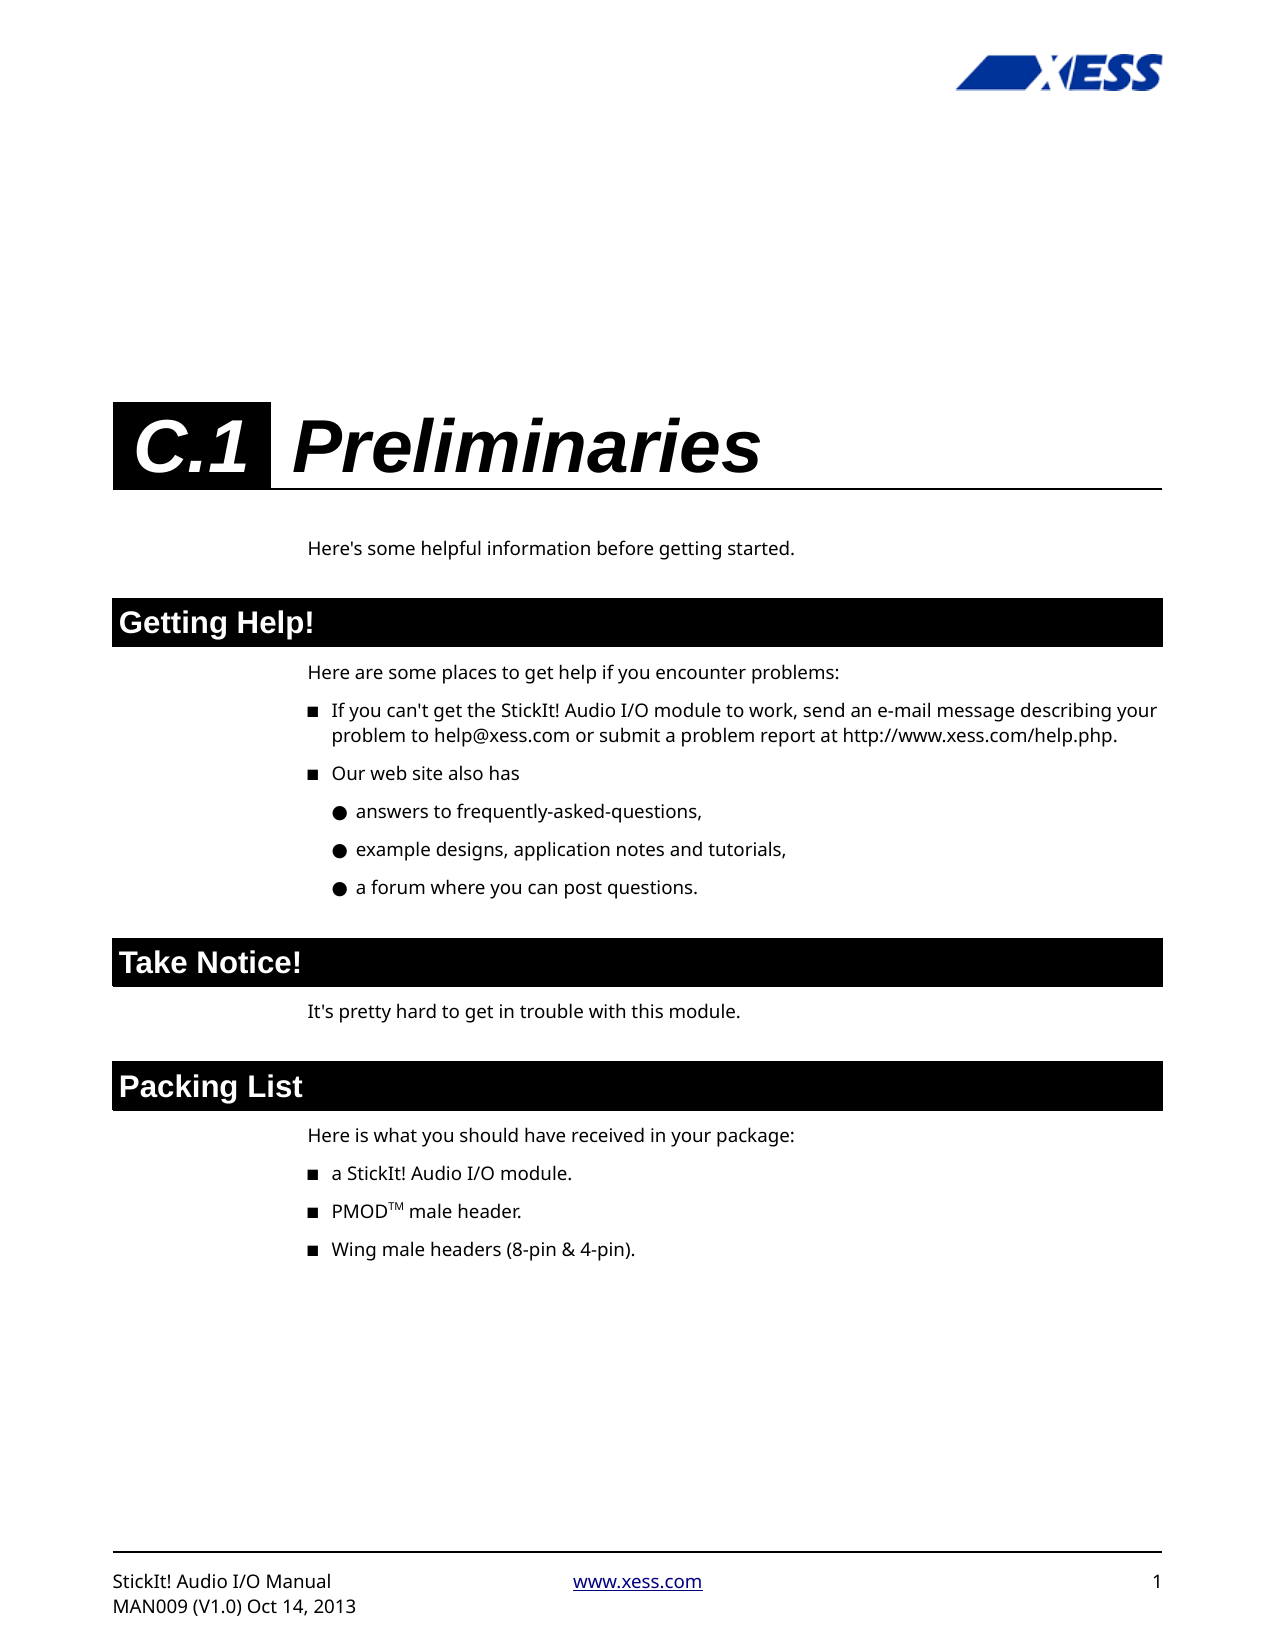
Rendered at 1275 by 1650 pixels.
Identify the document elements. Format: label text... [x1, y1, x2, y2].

list example designs, application notes and tutorials, [331, 837, 1162, 862]
subtitle Getting Help! [114, 599, 1162, 646]
text Here is what you should have received in your package: [307, 1122, 1162, 1148]
list PMODTM male header. [307, 1198, 1162, 1224]
list answers to frequently-asked-questions, [331, 799, 1162, 824]
list Our web site also has [307, 761, 1162, 786]
subtitle Take Notice! [114, 939, 1162, 986]
text Here's some helpful information before getting started. [307, 535, 1162, 561]
text It's pretty hard to get in trouble with this module. [307, 998, 1162, 1024]
subtitle Packing List [114, 1062, 1162, 1110]
subtitle Preliminaries [271, 402, 1162, 488]
picture [955, 54, 1163, 91]
list Wing male headers (8-pin & 4-pin). [307, 1236, 1162, 1262]
list If you can't get the StickIt! Audio I/O module to work, send an e-mail message describing your problem to help@xess.com or submit a problem report at http://www.xess.com/help.php. [307, 697, 1162, 748]
list a StickIt! Audio I/O module. [307, 1160, 1162, 1186]
list a forum where you can post questions. [331, 875, 1162, 900]
text Here are some places to get help if you encounter problems: [307, 659, 1162, 684]
